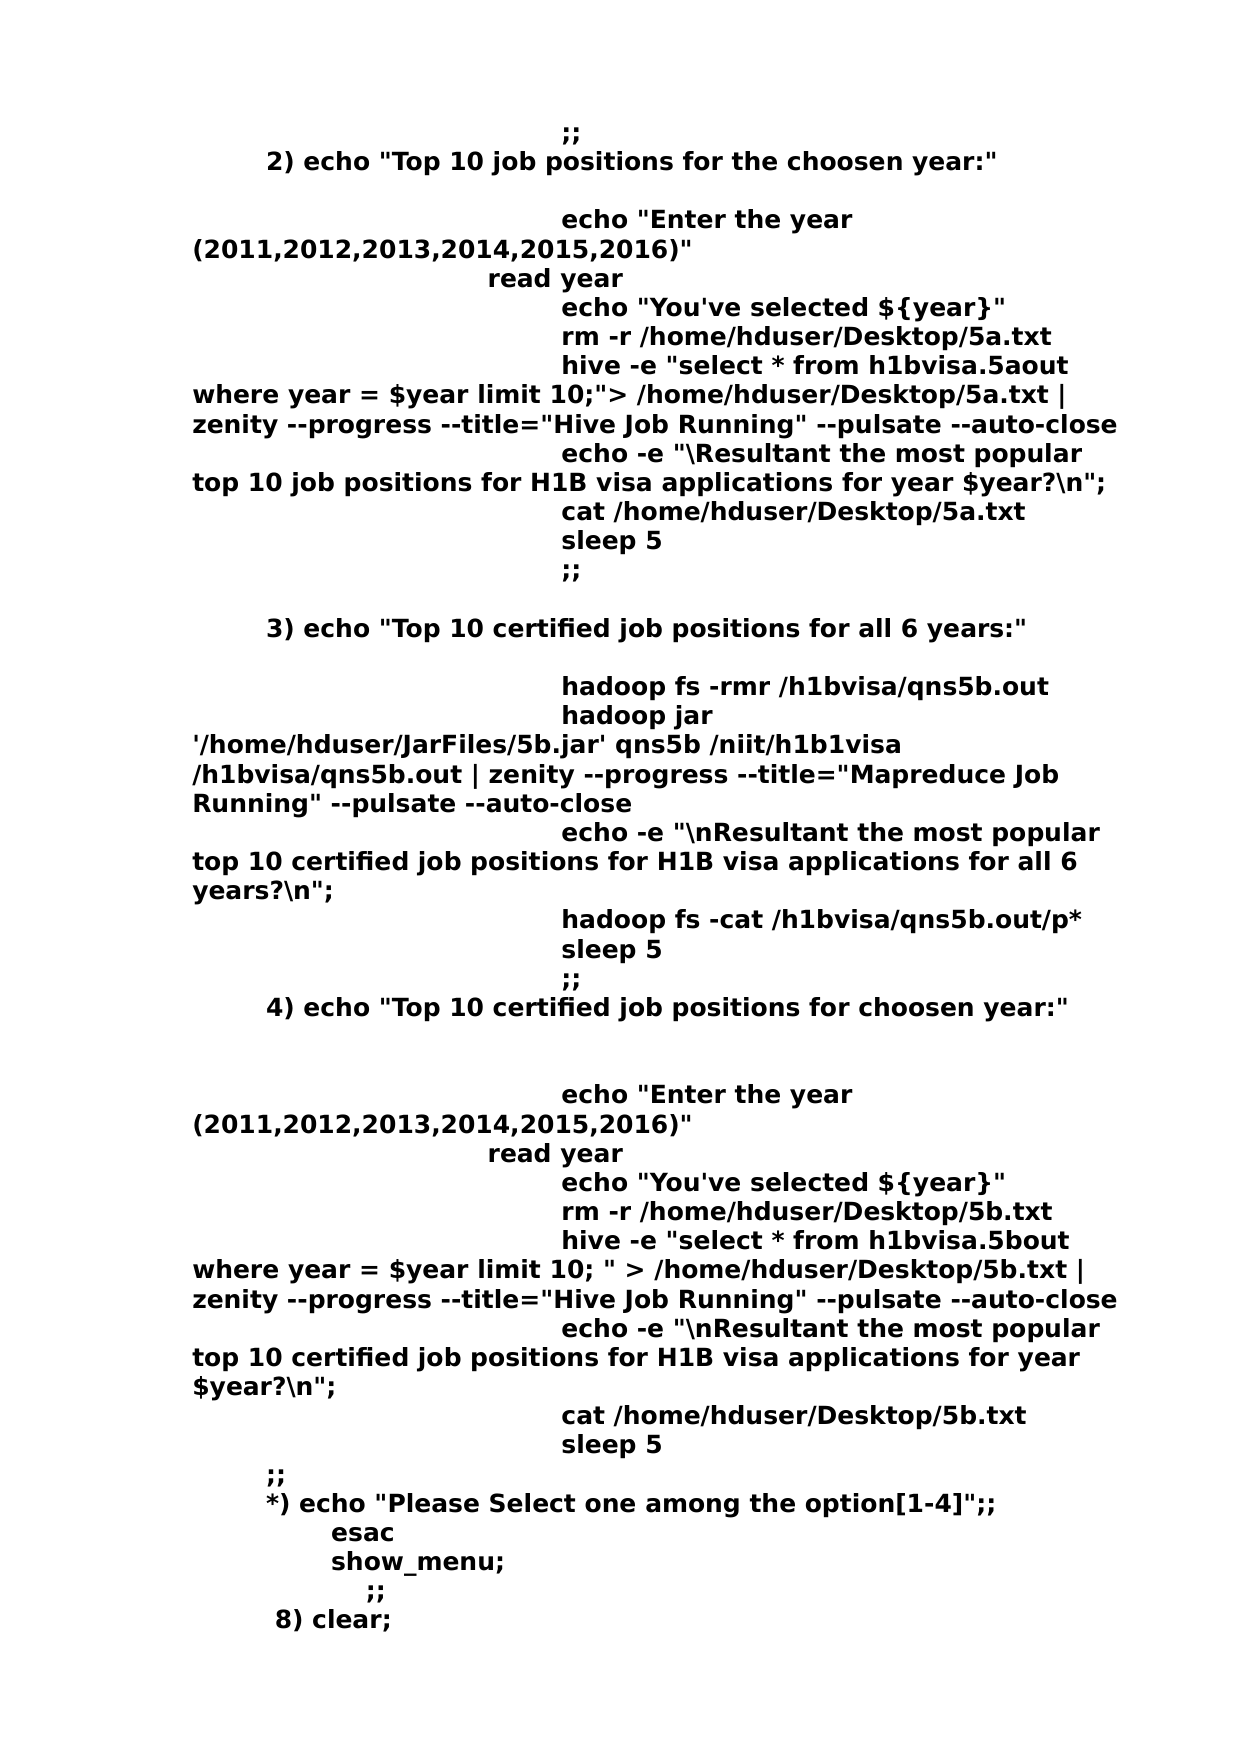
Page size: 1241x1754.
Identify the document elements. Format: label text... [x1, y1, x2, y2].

text 4) echo "Top 10 certified job positions for choosen year:" [192, 993, 1122, 1022]
text 8) clear; [192, 1606, 1122, 1635]
text sleep 5 [192, 1431, 1122, 1460]
text hive -e "select * from h1bvisa.5bout where year = $year limit 10; " > /home/hduser/Desktop/5b.txt | zenity --progress --title="Hive Job Running" --pulsate --auto-close [192, 1226, 1122, 1314]
text ;; [192, 1576, 1122, 1606]
text cat /home/hduser/Desktop/5a.txt [192, 497, 1122, 526]
text esac [192, 1518, 1122, 1547]
text hadoop fs -cat /h1bvisa/qns5b.out/p* [192, 906, 1122, 935]
text rm -r /home/hduser/Desktop/5a.txt [192, 322, 1122, 351]
text 3) echo "Top 10 certified job positions for all 6 years:" [192, 614, 1122, 643]
text read year [192, 264, 1122, 293]
text 2) echo "Top 10 job positions for the choosen year:" [192, 147, 1122, 176]
text ;; [192, 556, 1122, 585]
text ;; [192, 964, 1122, 993]
text hive -e "select * from h1bvisa.5aout where year = $year limit 10;"> /home/hduser/Desktop/5a.txt | zenity --progress --title="Hive Job Running" --pulsate --auto-close [192, 351, 1122, 439]
text hadoop fs -rmr /h1bvisa/qns5b.out [192, 672, 1122, 701]
text show_menu; [192, 1547, 1122, 1576]
text ;; [192, 1460, 1122, 1489]
text echo "Enter the year (2011,2012,2013,2014,2015,2016)" [192, 1081, 1122, 1139]
text echo -e "\Resultant the most popular top 10 job positions for H1B visa applications for year $year?\n"; [192, 439, 1122, 497]
text sleep 5 [192, 526, 1122, 556]
text cat /home/hduser/Desktop/5b.txt [192, 1401, 1122, 1431]
text sleep 5 [192, 935, 1122, 964]
text echo "You've selected ${year}" [192, 293, 1122, 322]
text echo "Enter the year (2011,2012,2013,2014,2015,2016)" [192, 206, 1122, 264]
text echo "You've selected ${year}" [192, 1168, 1122, 1197]
text hadoop jar '/home/hduser/JarFiles/5b.jar' qns5b /niit/h1b1visa /h1bvisa/qns5b.out | zenity --progress --title="Mapreduce Job Running" --pulsate --auto-close [192, 701, 1122, 818]
text echo -e "\nResultant the most popular top 10 certified job positions for H1B visa applications for year $year?\n"; [192, 1314, 1122, 1401]
text *) echo "Please Select one among the option[1-4]";; [192, 1489, 1122, 1518]
text echo -e "\nResultant the most popular top 10 certified job positions for H1B visa applications for all 6 years?\n"; [192, 818, 1122, 906]
text read year [192, 1139, 1122, 1168]
text rm -r /home/hduser/Desktop/5b.txt [192, 1197, 1122, 1226]
text ;; [192, 118, 1122, 147]
